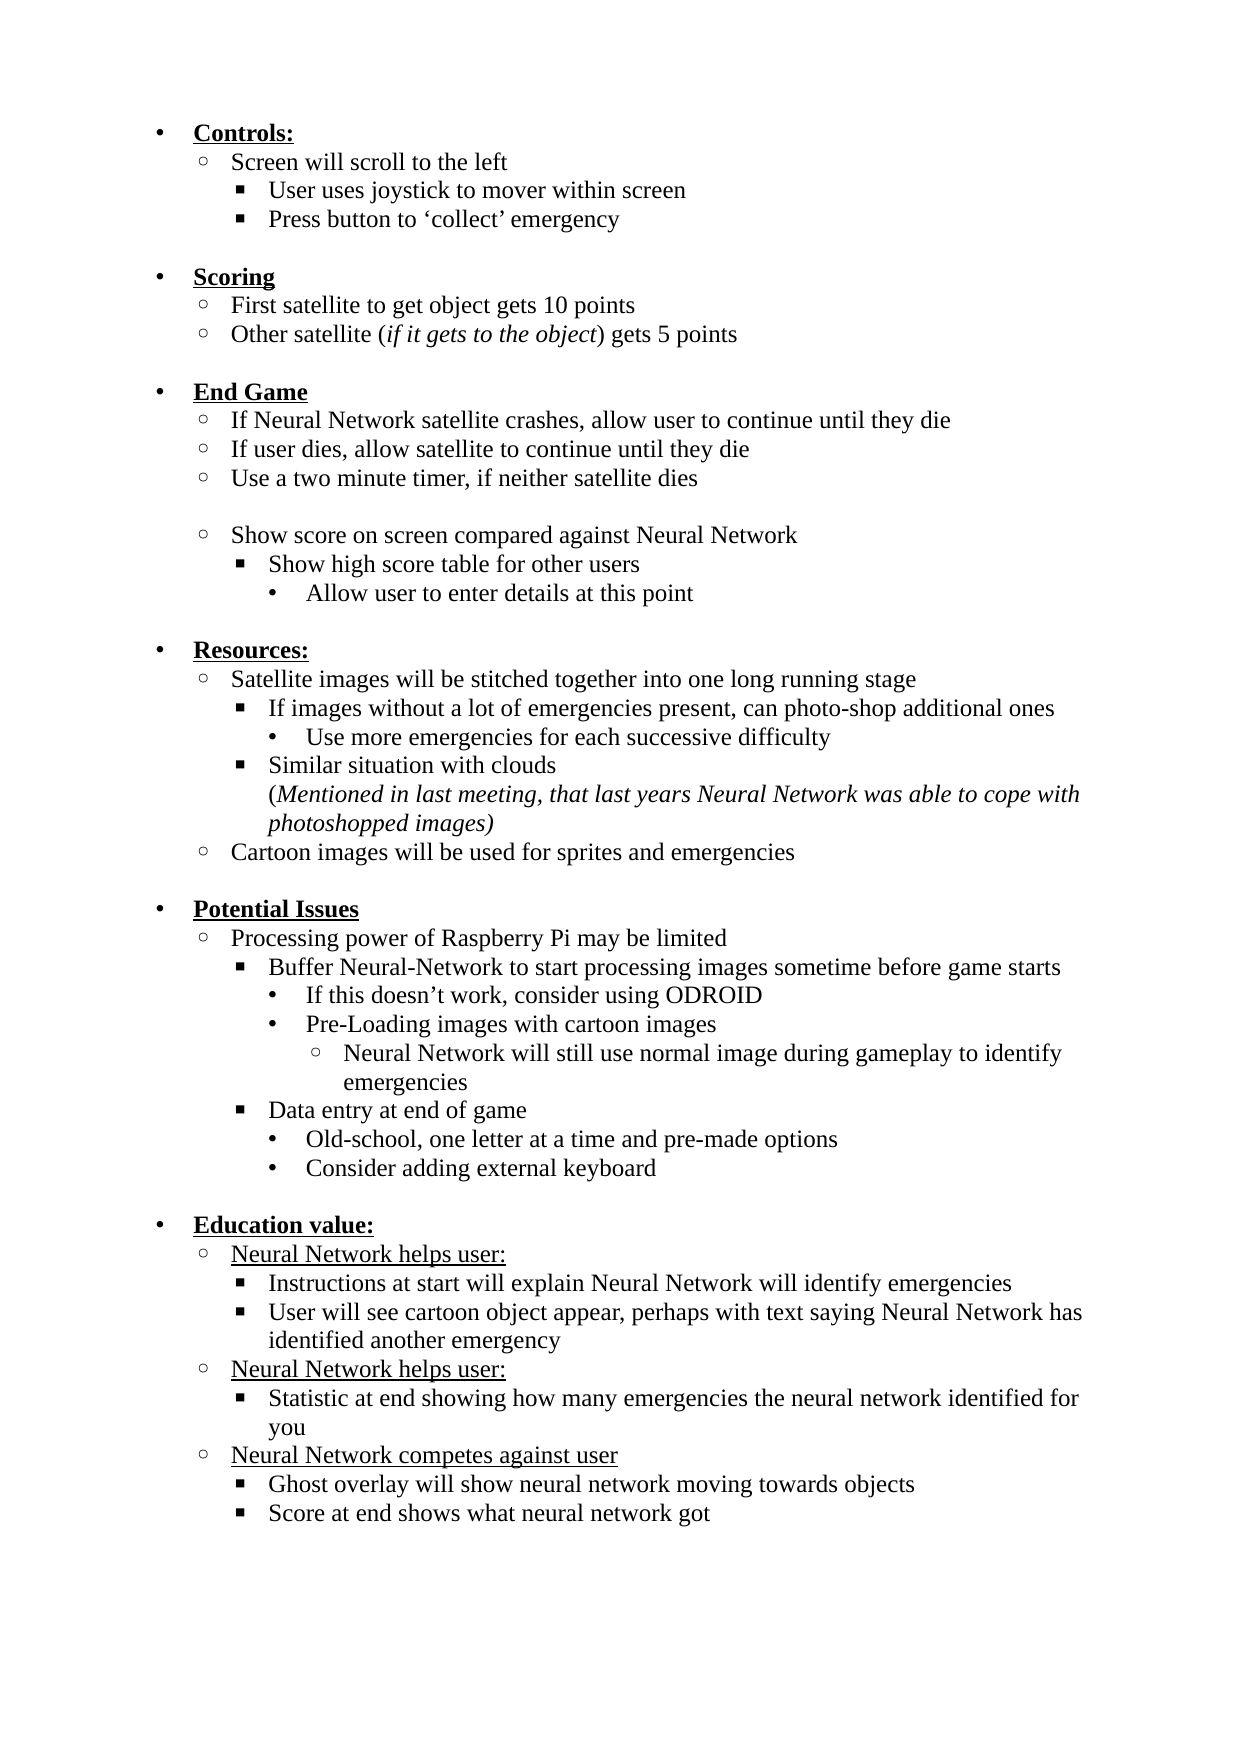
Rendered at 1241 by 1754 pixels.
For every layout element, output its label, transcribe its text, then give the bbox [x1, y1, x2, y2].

list Potential Issues [156, 894, 1122, 923]
list Consider adding external keyboard [268, 1153, 1122, 1182]
list Buffer Neural-Network to start processing images sometime before game starts [231, 952, 1122, 981]
list User uses joystick to mover within screen [231, 176, 1122, 204]
list Resources: [156, 636, 1122, 664]
list If user dies, allow satellite to continue until they die [193, 434, 1122, 463]
list Data entry at end of game [231, 1096, 1122, 1124]
list If images without a lot of emergencies present, can photo-shop additional ones [231, 693, 1122, 722]
list Old-school, one letter at a time and pre-made options [268, 1124, 1122, 1153]
list (Mentioned in last meeting, that last years Neural Network was able to cope with photoshopped images) [231, 779, 1122, 837]
list Show high score table for other users [231, 549, 1122, 578]
list Instructions at start will explain Neural Network will identify emergencies [231, 1268, 1122, 1297]
list Satellite images will be stitched together into one long running stage [193, 664, 1122, 693]
list Allow user to enter details at this point [268, 578, 1122, 607]
list End Game [156, 377, 1122, 406]
list Show score on screen compared against Neural Network [193, 521, 1122, 549]
list Use more emergencies for each successive difficulty [268, 722, 1122, 751]
list Similar situation with clouds [231, 751, 1122, 779]
list Processing power of Raspberry Pi may be limited [193, 923, 1122, 952]
list Scoring [156, 262, 1122, 291]
list Neural Network helps user: [193, 1239, 1122, 1268]
list Neural Network will still use normal image during gameplay to identify emergencies [306, 1038, 1122, 1096]
list First satellite to get object gets 10 points [193, 291, 1122, 319]
list Controls: [156, 118, 1122, 147]
list Press button to ‘collect’ emergency [231, 204, 1122, 233]
list Neural Network competes against user [193, 1441, 1122, 1469]
list Screen will scroll to the left [193, 147, 1122, 176]
list Ghost overlay will show neural network moving towards objects [231, 1469, 1122, 1498]
list Education value: [156, 1211, 1122, 1239]
list Pre-Loading images with cartoon images [268, 1009, 1122, 1038]
list If this doesn’t work, consider using ODROID [268, 981, 1122, 1009]
list Score at end shows what neural network got [231, 1498, 1122, 1527]
list Neural Network helps user: [193, 1354, 1122, 1383]
list Other satellite (if it gets to the object) gets 5 points [193, 319, 1122, 348]
list Statistic at end showing how many emergencies the neural network identified for you [231, 1383, 1122, 1441]
list If Neural Network satellite crashes, allow user to continue until they die [193, 406, 1122, 434]
list Use a two minute timer, if neither satellite dies [193, 463, 1122, 492]
list User will see cartoon object appear, perhaps with text saying Neural Network has identified another emergency [231, 1297, 1122, 1354]
list Cartoon images will be used for sprites and emergencies [193, 837, 1122, 866]
